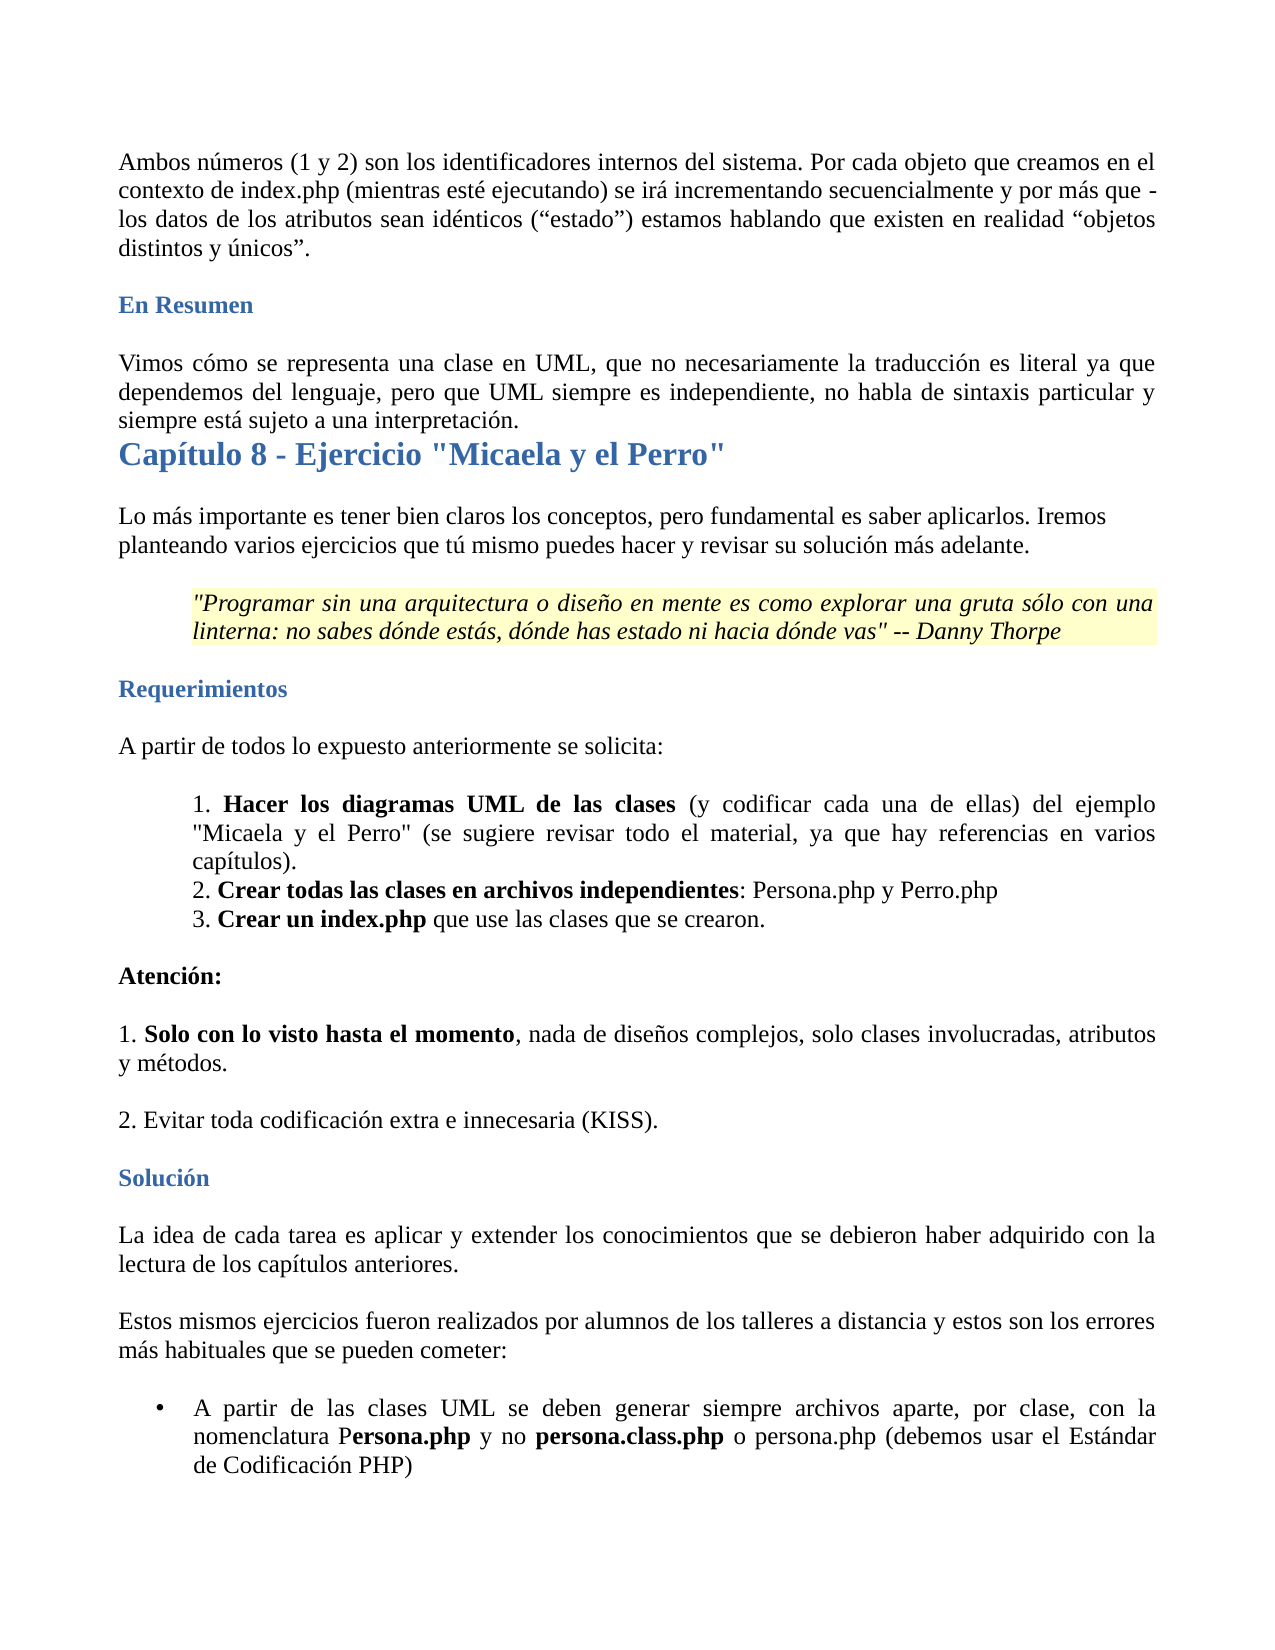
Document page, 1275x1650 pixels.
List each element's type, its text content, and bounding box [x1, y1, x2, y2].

text A partir de todos lo expuesto anteriormente se solicita: [118, 731, 1157, 760]
text 1. Solo con lo visto hasta el momento, nada de diseños complejos, solo clases involucradas, atributos y métodos. [118, 1019, 1157, 1076]
text planteando varios ejercicios que tú mismo puedes hacer y revisar su solución más adelante. [118, 530, 1157, 559]
text Solución [118, 1163, 1157, 1191]
text Ambos números (1 y 2) son los identificadores internos del sistema. Por cada objeto que creamos en el contexto de index.php (mientras esté ejecutando) se irá incrementando secuencialmente y por más que ­los datos de los atributos sean idénticos (“estado”) estamos hablando que existen en realidad “objetos distintos y únicos”. [118, 147, 1157, 262]
text La idea de cada tarea es aplicar y extender los conocimientos que se debieron haber adquirido con la lectura de los capítulos anteriores. [118, 1220, 1157, 1278]
text Lo más importante es tener bien claros los conceptos, pero fundamental es saber aplicarlos. Iremos [118, 501, 1157, 530]
text En Resumen [118, 291, 1157, 319]
text Requerimientos [118, 674, 1157, 703]
text 1. Hacer los diagramas UML de las clases (y codificar cada una de ellas) del ejemplo "Micaela y el Perro" (se sugiere revisar todo el material, ya que hay referencias en varios capítulos). [192, 789, 1157, 875]
text Vimos cómo se representa una clase en UML, que no necesariamente la traducción es literal ya que dependemos del lenguaje, pero que UML siempre es independiente, no habla de sintaxis particular y siempre está sujeto a una interpretación. [118, 348, 1157, 434]
text 2. Evitar toda codificación extra e innecesaria (KISS). [118, 1105, 1157, 1134]
text Atención: [118, 961, 1157, 990]
list A partir de las clases UML se deben generar siempre archivos aparte, por clase, con la nomenclatura Persona.php y no persona.class.php o persona.php (debemos usar el Estándar de Codificación PHP) [156, 1393, 1157, 1479]
text 2. Crear todas las clases en archivos independientes: Persona.php y Perro.php [192, 875, 1157, 904]
text "Programar sin una arquitectura o diseño en mente es como explorar una gruta sólo con una linterna: no sabes dónde estás, dónde has estado ni hacia dónde vas" -- Danny Thorpe [192, 588, 1157, 645]
text Estos mismos ejercicios fueron realizados por alumnos de los talleres a distancia y estos son los errores más habituales que se pueden cometer: [118, 1306, 1157, 1364]
text Capítulo 8 - Ejercicio "Micaela y el Perro" [118, 434, 1157, 473]
text 3. Crear un index.php que use las clases que se crearon. [192, 904, 1157, 933]
